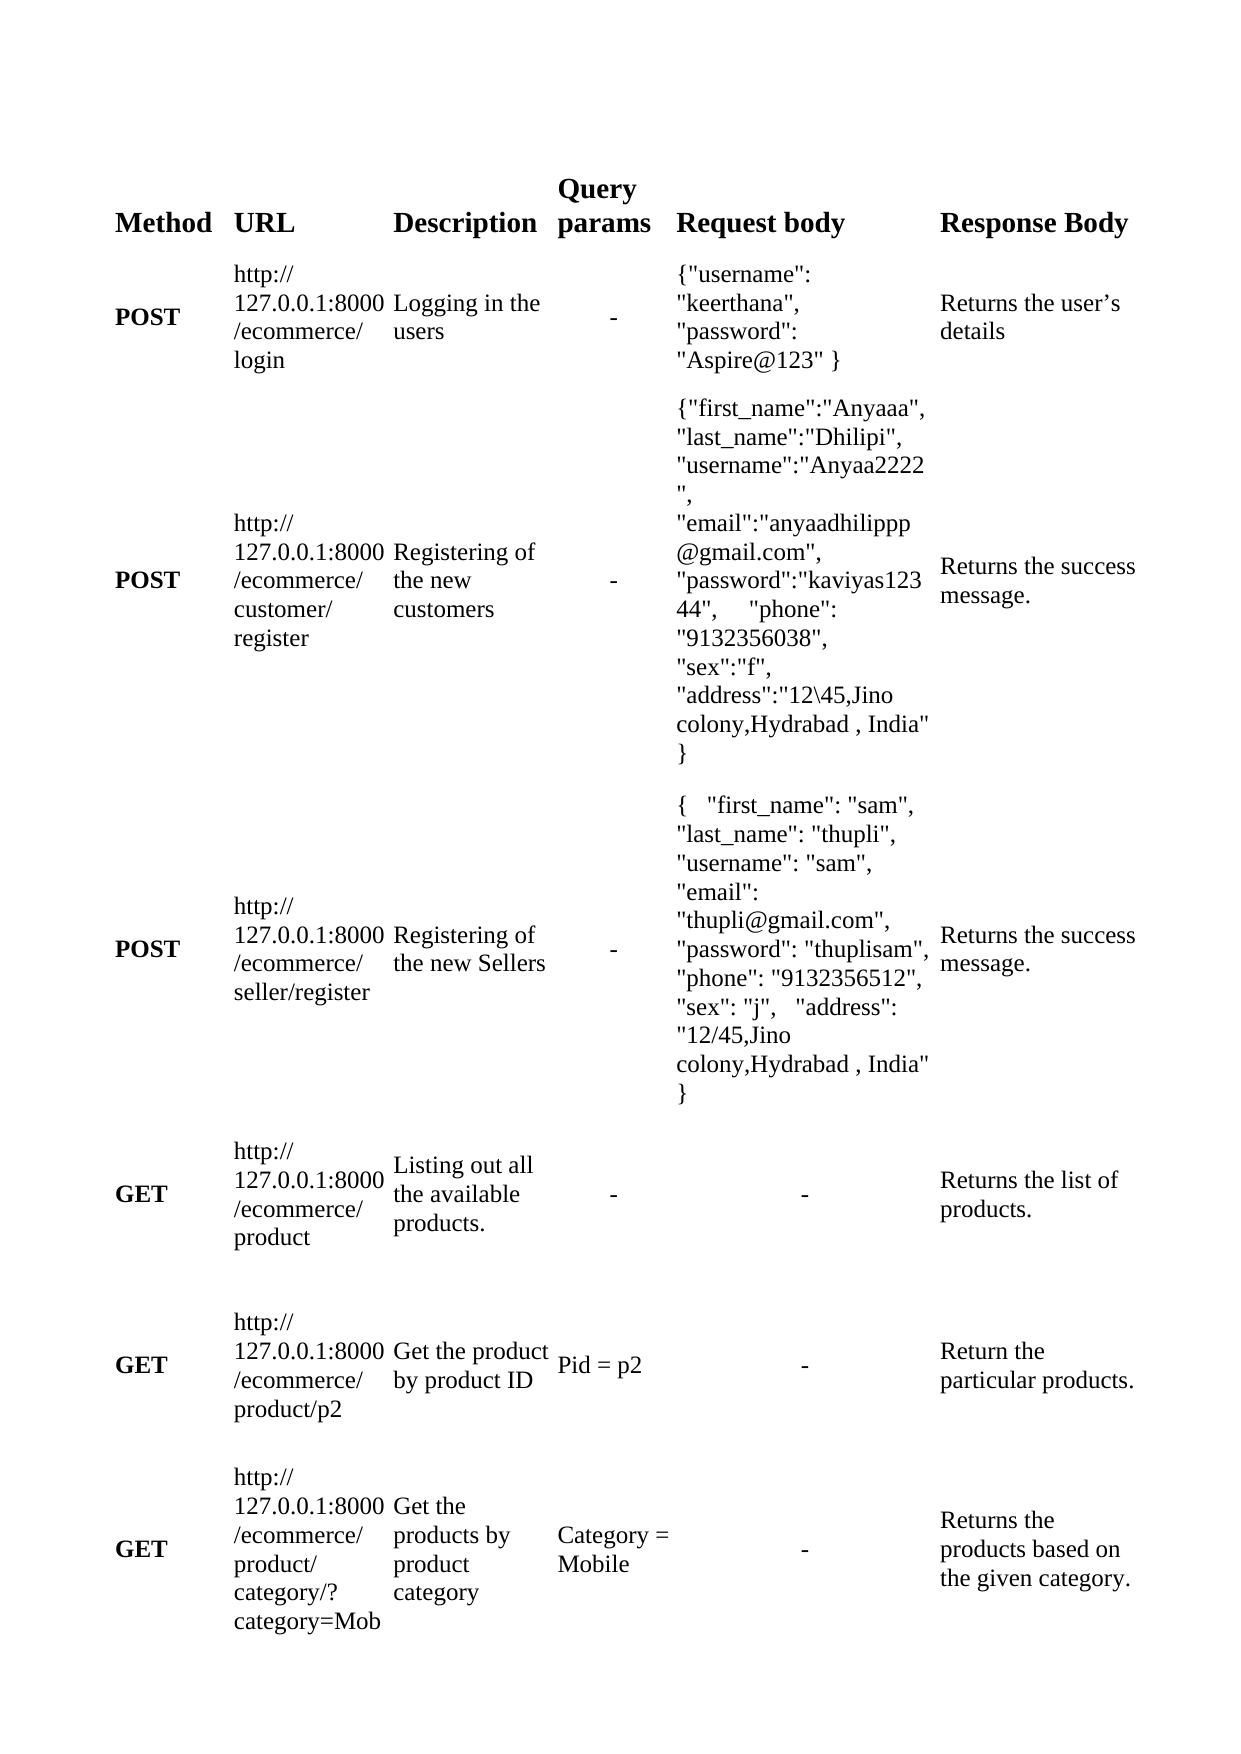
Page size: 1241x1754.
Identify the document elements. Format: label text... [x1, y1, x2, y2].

table_cell GET [112, 1120, 231, 1268]
table_cell Returns the user’s details [937, 251, 1140, 382]
table_cell - [673, 1462, 937, 1636]
table_cell Return the particular products. [937, 1268, 1140, 1462]
table_cell Get the products by product category [390, 1462, 554, 1636]
table_cell http://127.0.0.1:8000/ecommerce/customer/register [231, 382, 390, 777]
table_cell Logging in the users [390, 251, 554, 382]
table_cell POST [112, 251, 231, 382]
table_cell GET [112, 1268, 231, 1462]
table_cell POST [112, 382, 231, 777]
table_cell Category = Mobile [554, 1462, 673, 1636]
table_cell http://127.0.0.1:8000/ecommerce/product [231, 1120, 390, 1268]
table_cell Returns the products based on the given category. [937, 1462, 1140, 1636]
table_cell Get the product by product ID [390, 1268, 554, 1462]
table_header URL [231, 157, 390, 251]
table_cell http://127.0.0.1:8000/ecommerce/product/category/?category=Mob [231, 1462, 390, 1636]
table_cell {"first_name":"Anyaaa", "last_name":"Dhilipi", "username":"Anyaa2222", "email":"anyaadhilippp@gmail.com", "password":"kaviyas12344", "phone": "9132356038", "sex":"f", "address":"12\45,Jino colony,Hydrabad , India" } [673, 382, 937, 777]
table_cell { "first_name": "sam", "last_name": "thupli", "username": "sam", "email": "thupli@gmail.com", "password": "thuplisam", "phone": "9132356512", "sex": "j", "address": "12/45,Jino colony,Hydrabad , India" } [673, 778, 937, 1119]
table_header Query params [554, 157, 673, 251]
table_cell Returns the list of products. [937, 1120, 1140, 1268]
table_cell Registering of the new Sellers [390, 778, 554, 1119]
table_header Description [390, 157, 554, 251]
table_cell - [554, 778, 673, 1119]
table_cell - [673, 1120, 937, 1268]
table_cell Pid = p2 [554, 1268, 673, 1462]
table_cell Listing out all the available products. [390, 1120, 554, 1268]
table_cell Returns the success message. [937, 382, 1140, 777]
table_cell - [554, 251, 673, 382]
table_header Response Body [937, 157, 1140, 251]
table_cell http://127.0.0.1:8000/ecommerce/product/p2 [231, 1268, 390, 1462]
table_cell POST [112, 778, 231, 1119]
table_cell GET [112, 1462, 231, 1636]
table_cell - [554, 1120, 673, 1268]
table_cell - [554, 382, 673, 777]
table_cell - [673, 1268, 937, 1462]
table_cell Registering of the new customers [390, 382, 554, 777]
table_header Method [112, 157, 231, 251]
table_cell Returns the success message. [937, 778, 1140, 1119]
table_cell http://127.0.0.1:8000/ecommerce/login [231, 251, 390, 382]
table_header Request body [673, 157, 937, 251]
table_cell http://127.0.0.1:8000/ecommerce/seller/register [231, 778, 390, 1119]
table_cell {"username": "keerthana", "password": "Aspire@123" } [673, 251, 937, 382]
